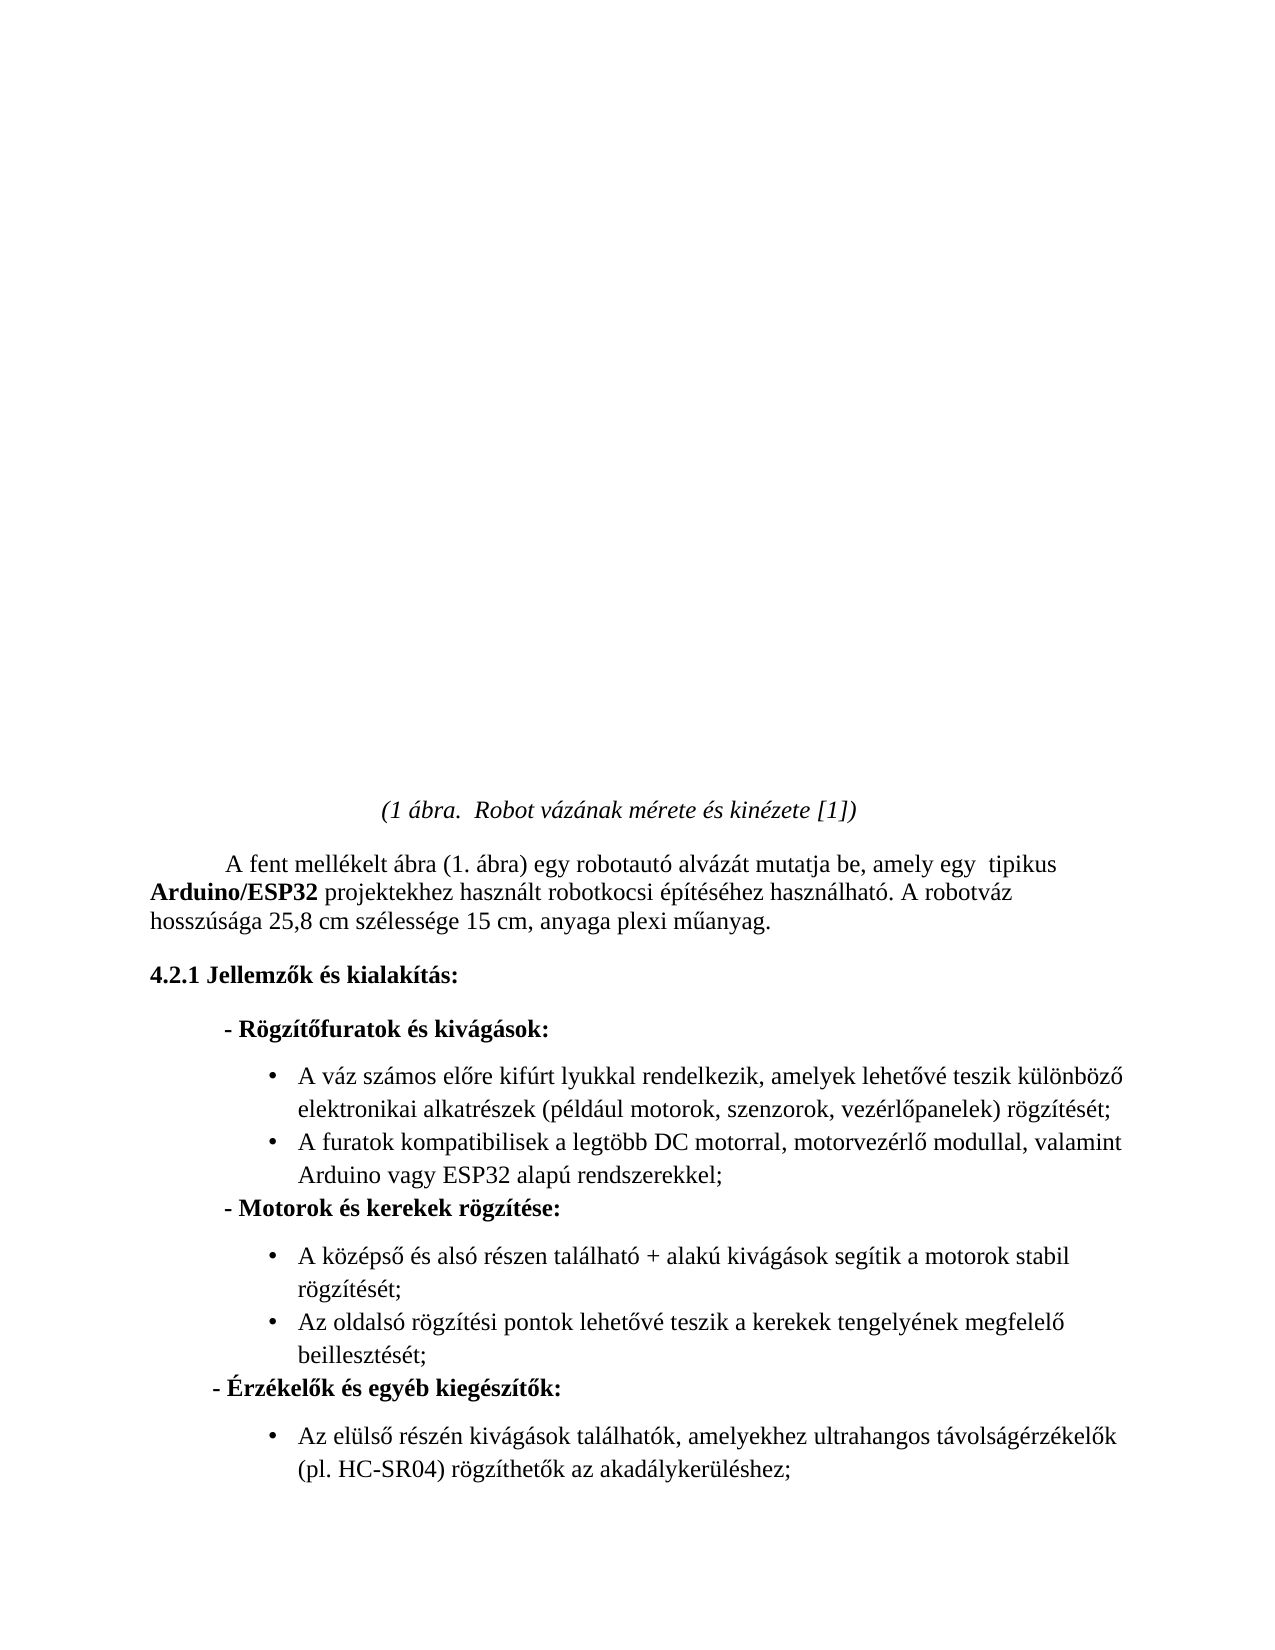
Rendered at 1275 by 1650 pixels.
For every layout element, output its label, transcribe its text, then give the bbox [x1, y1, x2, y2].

subtitle 4.2.1 Jellemzők és kialakítás: [150, 960, 1125, 989]
list Az oldalsó rögzítési pontok lehetővé teszik a kerekek tengelyének megfelelő beillesztését; [268, 1307, 1125, 1369]
list A középső és alsó részen található + alakú kivágások segítik a motorok stabil rögzítését; [268, 1241, 1125, 1303]
list A váz számos előre kifúrt lyukkal rendelkezik, amelyek lehetővé teszik különböző elektronikai alkatrészek (például motorok, szenzorok, vezérlőpanelek) rögzítését; [268, 1061, 1125, 1123]
list - Érzékelők és egyéb kiegészítők: [183, 1373, 1125, 1402]
list A fent mellékelt ábra (1. ábra) egy robotautó alvázát mutatja be, amely egy tipikus Arduino/ESP32 projektekhez használt robotkocsi építéséhez használható. A robotváz hosszúsága 25,8 cm szélessége 15 cm, anyaga plexi műanyag. [150, 849, 1125, 935]
list A furatok kompatibilisek a legtöbb DC motorral, motorvezérlő modullal, valamint Arduino vagy ESP32 alapú rendszerekkel; [268, 1127, 1125, 1189]
list - Motorok és kerekek rögzítése: [194, 1193, 1125, 1222]
list Az elülső részén kivágások találhatók, amelyekhez ultrahangos távolságérzékelők (pl. HC-SR04) rögzíthetők az akadálykerüléshez; [268, 1421, 1125, 1482]
list - Rögzítőfuratok és kivágások: [194, 1014, 1125, 1042]
list (1 ábra. Robot vázának mérete és kinézete [1]) [300, 795, 1125, 824]
